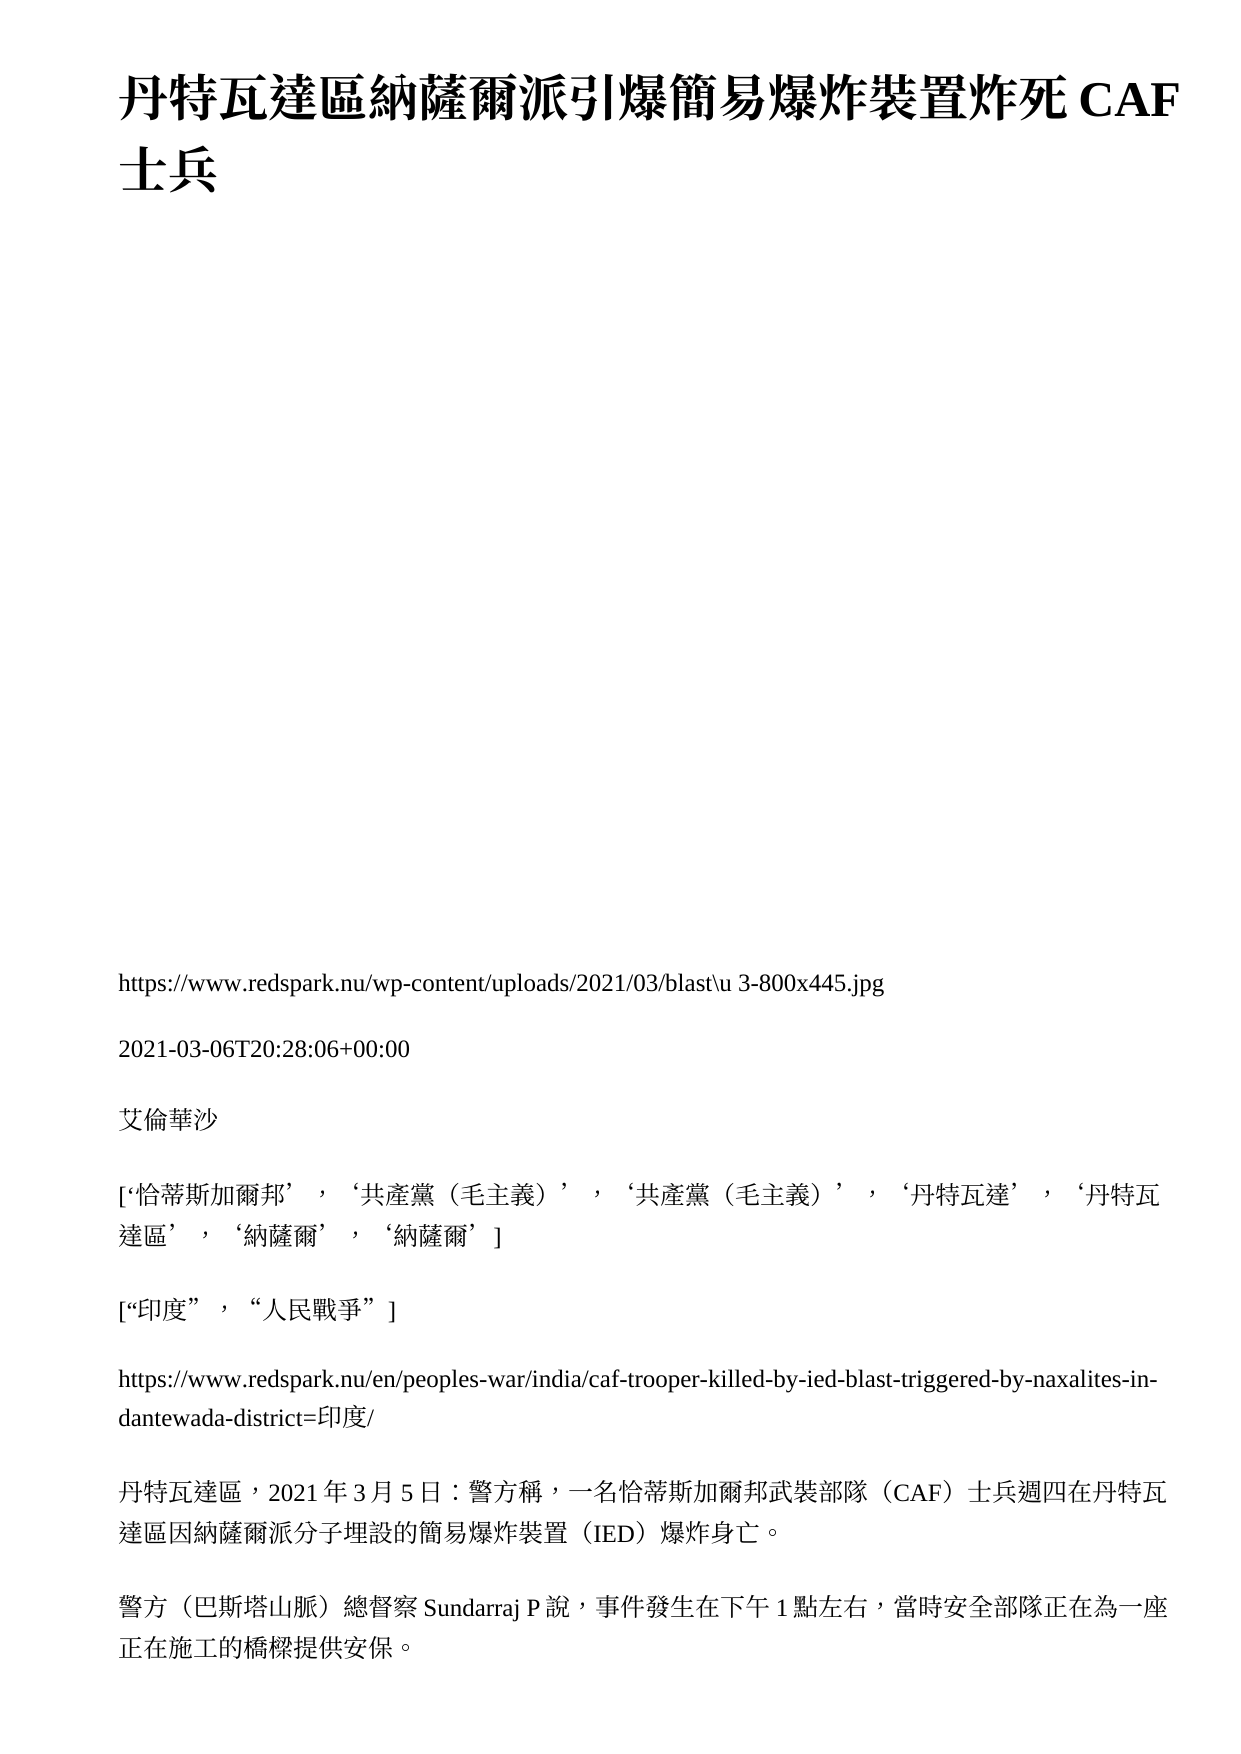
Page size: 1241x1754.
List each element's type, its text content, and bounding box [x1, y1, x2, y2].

subtitle 丹特瓦達區納薩爾派引爆簡易爆炸裝置炸死CAF士兵 [118, 59, 1181, 203]
text https://www.redspark.nu/wp-content/uploads/2021/03/blast\u 3-800x445.jpg 2021-03-06T20:28:06+00:00 艾倫華沙 [‘恰蒂斯加爾邦’，‘共產黨（毛主義）’，‘共產黨（毛主義）’，‘丹特瓦達’，‘丹特瓦達區’，‘納薩爾’，‘納薩爾’] [“印度”，“人民戰爭”] https://www.redspark.nu/en/peoples-war/india/caf-trooper-killed-by-ied-blast-triggered-by-naxalites-in-dantewada-district=印度/ 丹特瓦達區，2021年3月5日：警方稱，一名恰蒂斯加爾邦武裝部隊（CAF）士兵週四在丹特瓦達區因納薩爾派分子埋設的簡易爆炸裝置（IED）爆炸身亡。 警方（巴斯塔山脈）總督察Sundarraj P說，事件發生在下午1點左右，當時安全部隊正在為一座正在施工的橋樑提供安保。 [118, 935, 1181, 1665]
